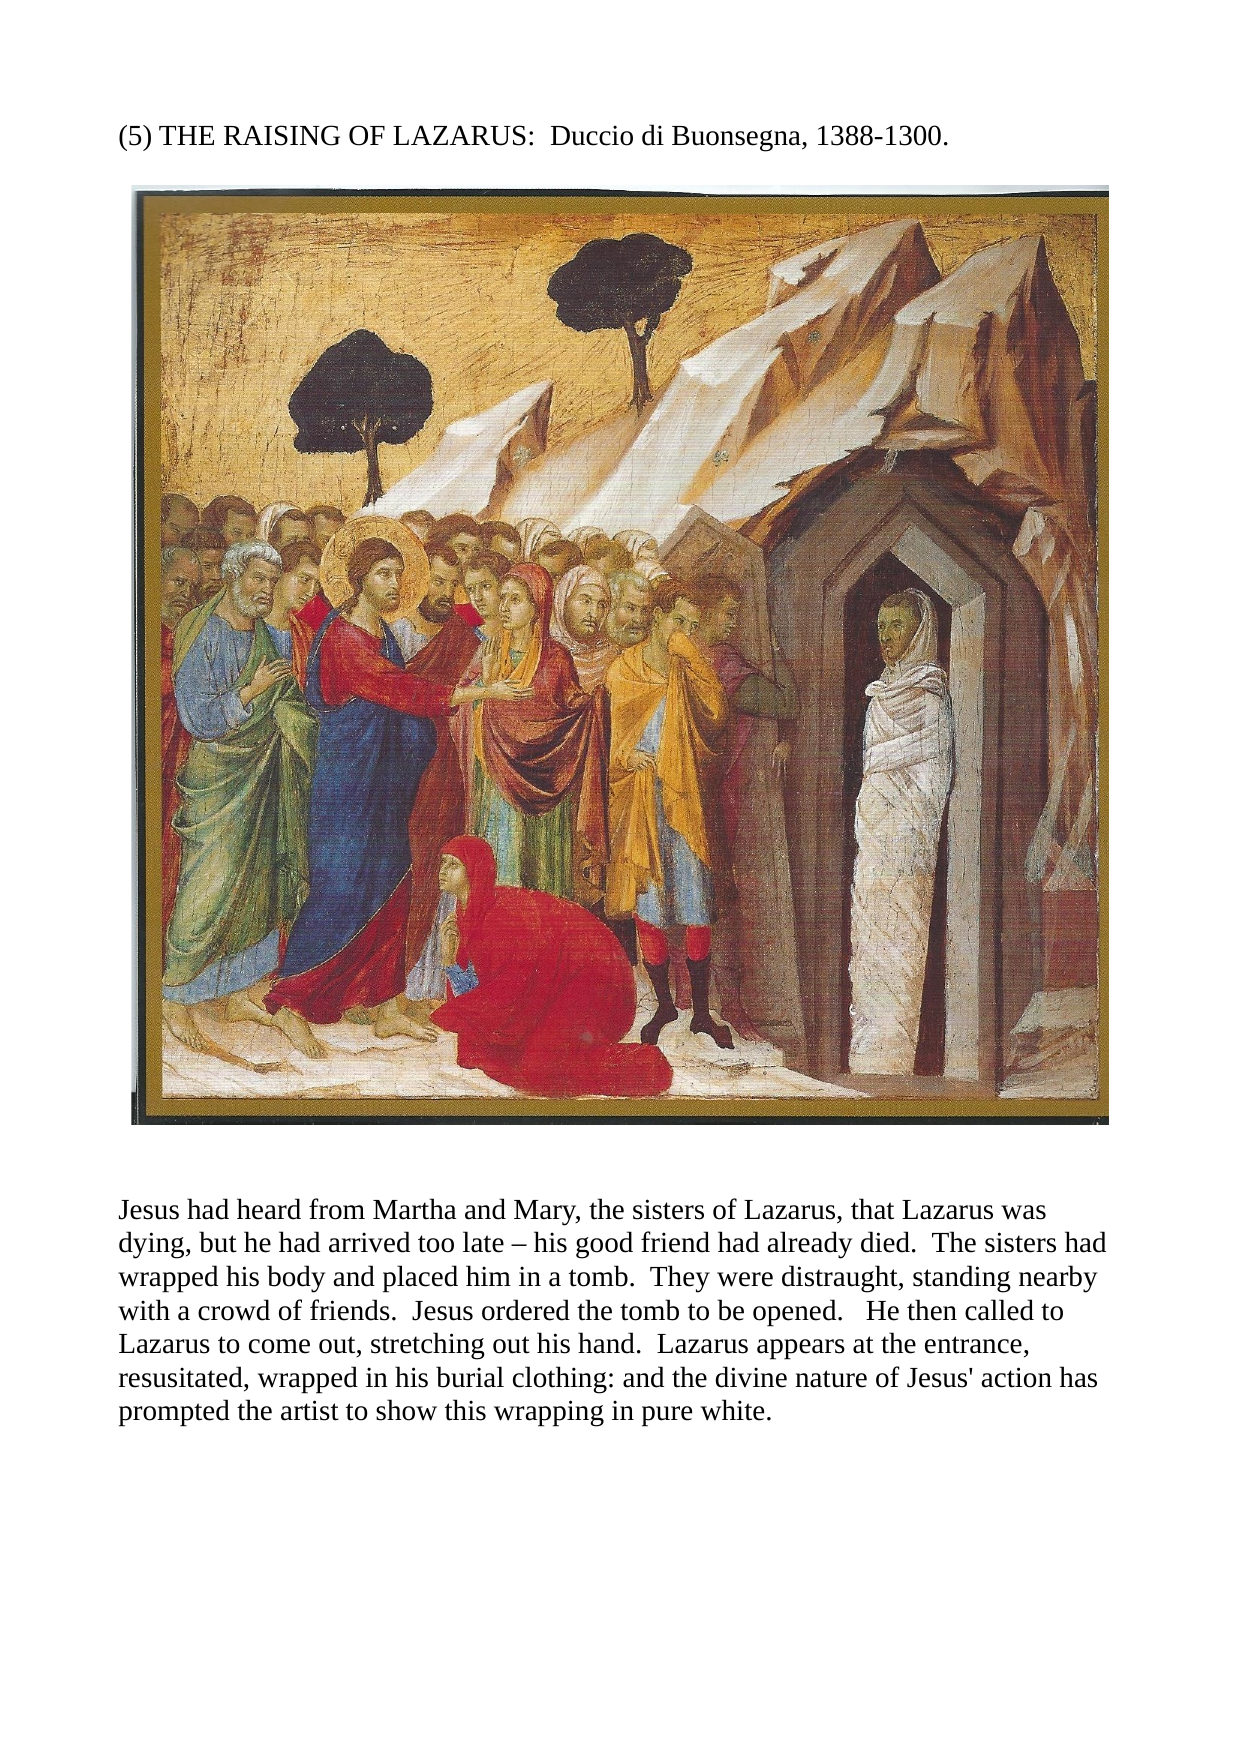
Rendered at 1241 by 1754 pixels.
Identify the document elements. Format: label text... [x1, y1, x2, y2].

text Jesus had heard from Martha and Mary, the sisters of Lazarus, that Lazarus was dying, but he had arrived too late – his good friend had already died. The sisters had wrapped his body and placed him in a tomb. They were distraught, standing nearby with a crowd of friends. Jesus ordered the tomb to be opened. He then called to Lazarus to come out, stretching out his hand. Lazarus appears at the entrance, resusitated, wrapped in his burial clothing: and the divine nature of Jesus' action has prompted the artist to show this wrapping in pure white. [118, 1192, 1122, 1427]
text (5) THE RAISING OF LAZARUS: Duccio di Buonsegna, 1388-1300. [118, 118, 1122, 152]
picture [131, 185, 1109, 1125]
